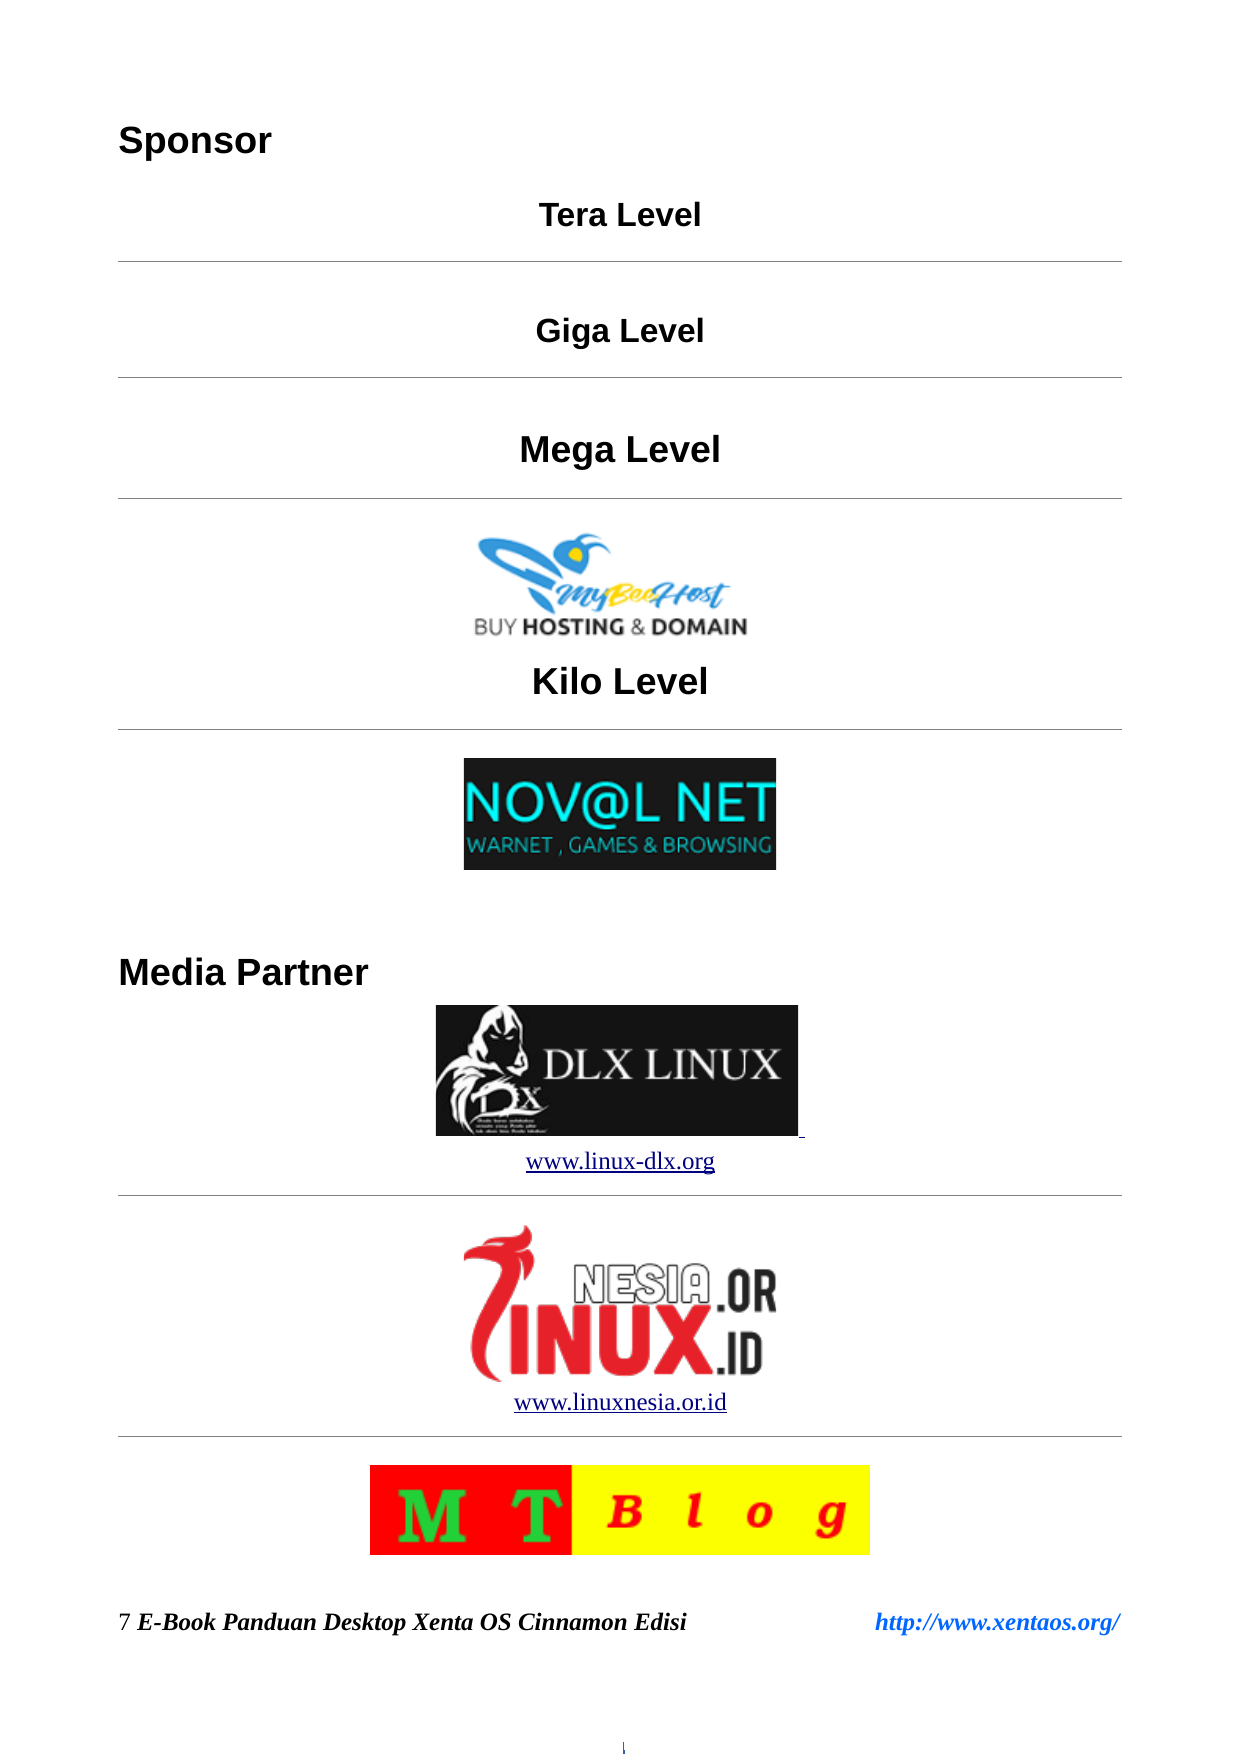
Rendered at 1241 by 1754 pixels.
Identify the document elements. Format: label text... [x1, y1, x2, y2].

text www.linuxnesia.or.id [118, 1387, 1122, 1416]
picture [463, 527, 777, 639]
text www.linux-dlx.org [118, 1146, 1122, 1175]
picture [463, 1225, 777, 1382]
subtitle Mega Level [118, 427, 1122, 471]
subtitle Sponsor [118, 118, 1122, 162]
subtitle Kilo Level [118, 659, 1122, 702]
picture [463, 758, 777, 870]
picture [435, 1005, 799, 1136]
subtitle Tera Level [118, 195, 1122, 234]
subtitle Giga Level [118, 311, 1122, 350]
subtitle Media Partner [118, 949, 1122, 993]
picture [370, 1465, 870, 1555]
